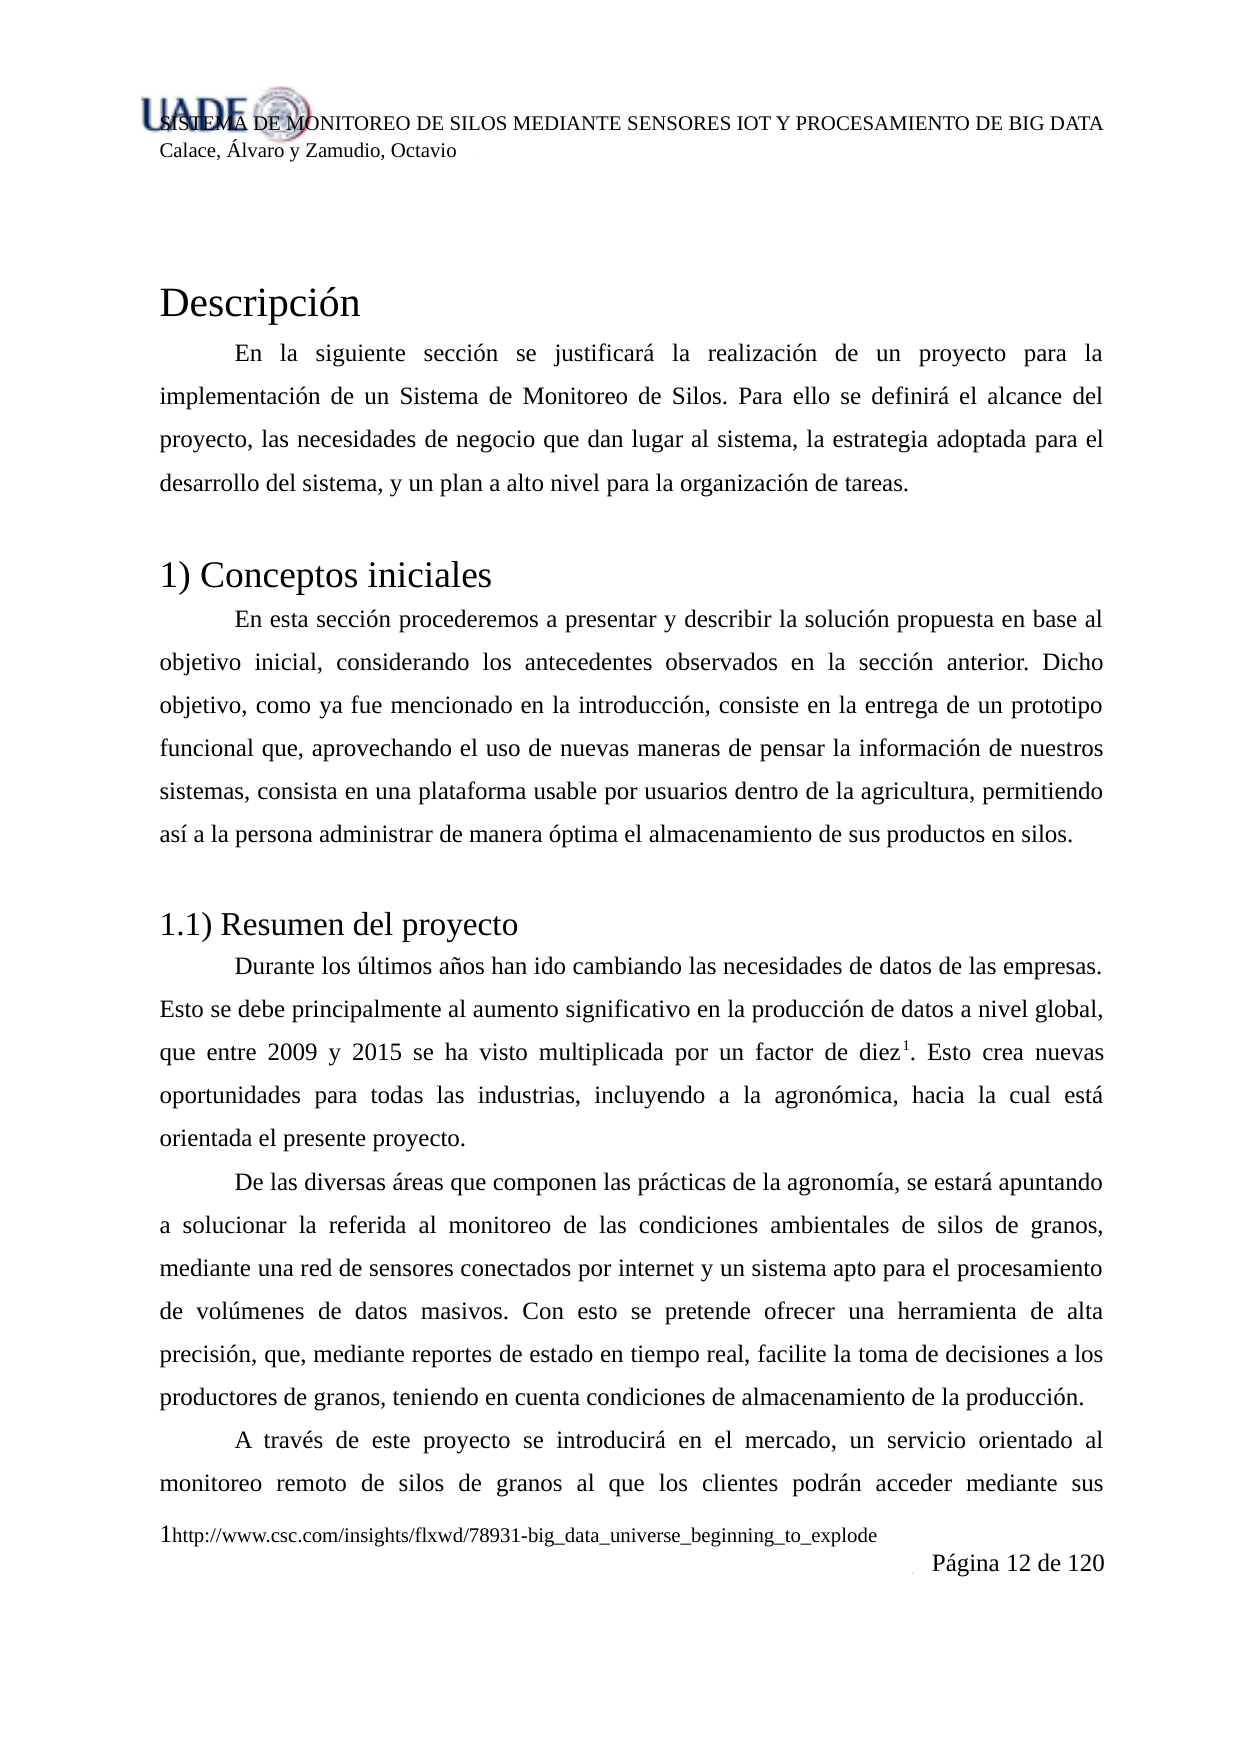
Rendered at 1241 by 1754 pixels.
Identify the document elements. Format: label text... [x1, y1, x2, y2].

text De las diversas áreas que componen las prácticas de la agronomía, se estará apuntando a solucionar la referida al monitoreo de las condiciones ambientales de silos de granos, mediante una red de sensores conectados por internet y un sistema apto para el procesamiento de volúmenes de datos masivos. Con esto se pretende ofrecer una herramienta de alta precisión, que, mediante reportes de estado en tiempo real, facilite la toma de decisiones a los productores de granos, teniendo en cuenta condiciones de almacenamiento de la producción. [159, 1167, 1104, 1411]
text En la siguiente sección se justificará la realización de un proyecto para la implementación de un Sistema de Monitoreo de Silos. Para ello se definirá el alcance del proyecto, las necesidades de negocio que dan lugar al sistema, la estrategia adoptada para el desarrollo del sistema, y un plan a alto nivel para la organización de tareas. [159, 338, 1104, 496]
subtitle 1) Conceptos iniciales [159, 552, 1104, 596]
text http://www.csc.com/insights/flxwd/78931-big_data_universe_beginning_to_explode [159, 1519, 1104, 1548]
subtitle 1.1) Resumen del proyecto [159, 904, 1104, 943]
subtitle Descripción [159, 278, 1104, 326]
text A través de este proyecto se introducirá en el mercado, un servicio orientado al monitoreo remoto de silos de granos al que los clientes podrán acceder mediante sus [159, 1425, 1104, 1497]
text En esta sección procederemos a presentar y describir la solución propuesta en base al objetivo inicial, considerando los antecedentes observados en la sección anterior. Dicho objetivo, como ya fue mencionado en la introducción, consiste en la entrega de un prototipo funcional que, aprovechando el uso de nuevas maneras de pensar la información de nuestros sistemas, consista en una plataforma usable por usuarios dentro de la agricultura, permitiendo así a la persona administrar de manera óptima el almacenamiento de sus productos en silos. [159, 604, 1104, 848]
text Durante los últimos años han ido cambiando las necesidades de datos de las empresas. Esto se debe principalmente al aumento significativo en la producción de datos a nivel global, que entre 2009 y 2015 se ha visto multiplicada por un factor de diez. Esto crea nuevas oportunidades para todas las industrias, incluyendo a la agronómica, hacia la cual está orientada el presente proyecto. [159, 951, 1104, 1152]
picture [140, 86, 314, 146]
